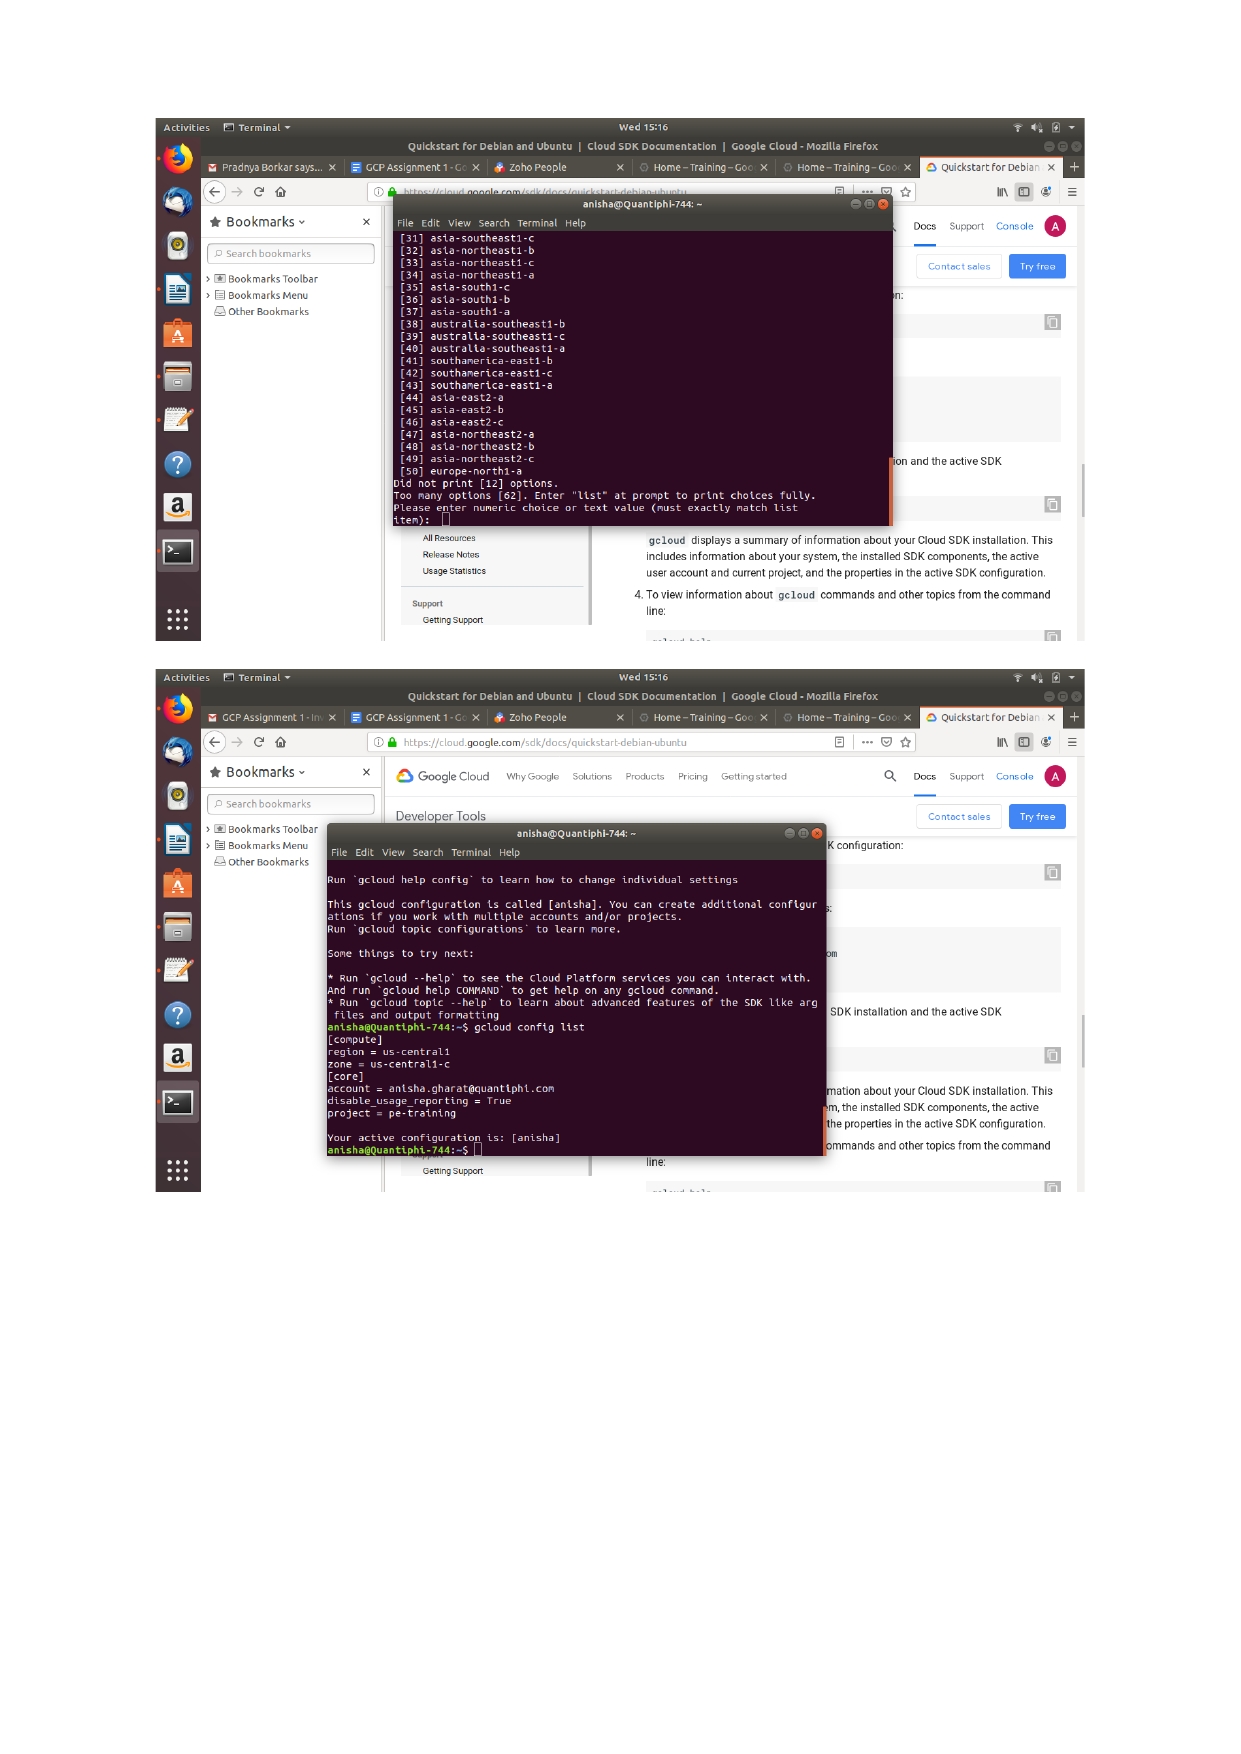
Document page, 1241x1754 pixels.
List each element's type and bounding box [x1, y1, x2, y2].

picture [155, 669, 1085, 1192]
picture [155, 118, 1085, 641]
